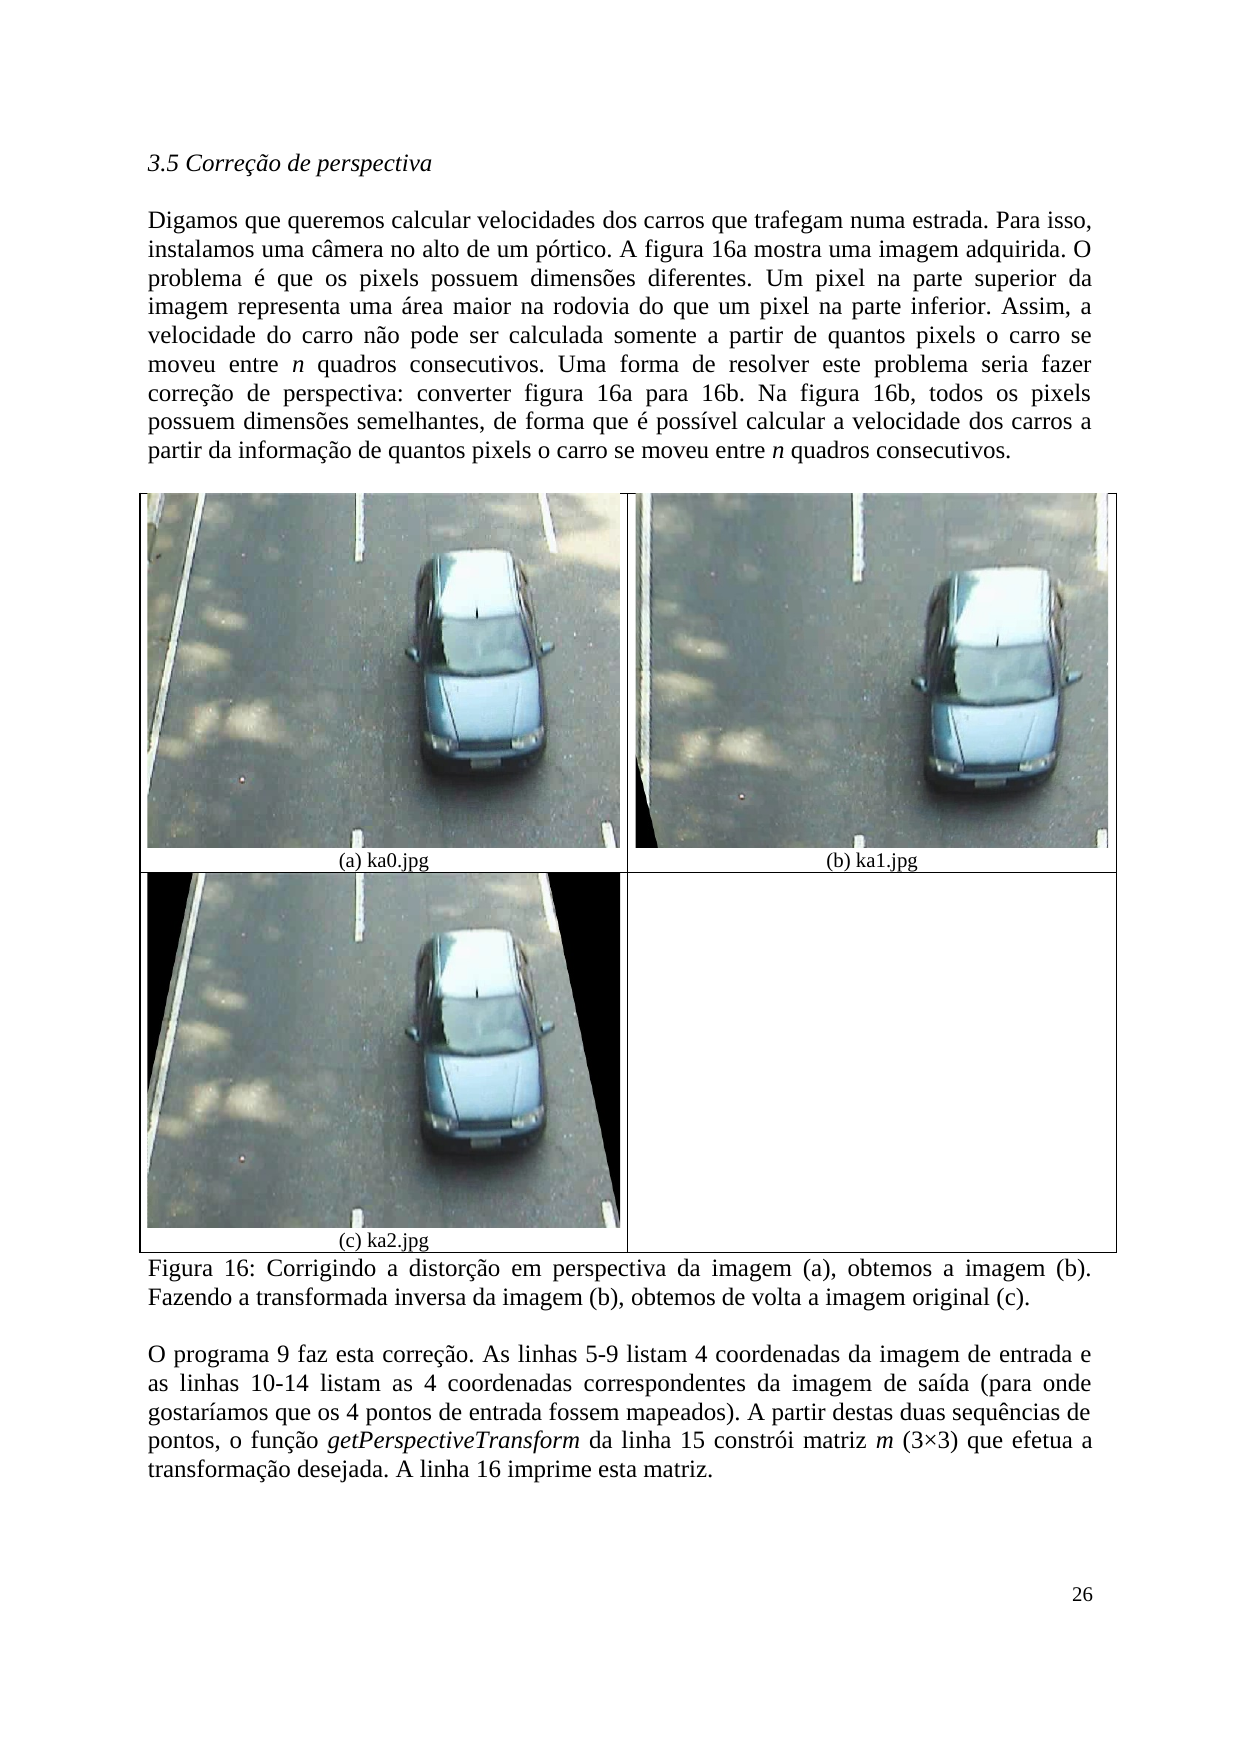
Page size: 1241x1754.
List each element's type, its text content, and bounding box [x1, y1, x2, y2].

table_header (b) ka1.jpg [628, 494, 1116, 872]
text Digamos que queremos calcular velocidades dos carros que trafegam numa estrada. Para isso, instalamos uma câmera no alto de um pórtico. A figura 16a mostra uma imagem adquirida. O problema é que os pixels possuem dimensões diferentes. Um pixel na parte superior da imagem representa uma área maior na rodovia do que um pixel na parte inferior. Assim, a velocidade do carro não pode ser calculada somente a partir de quantos pixels o carro se moveu entre n quadros consecutivos. Uma forma de resolver este problema seria fazer correção de perspectiva: converter figura 16a para 16b. Na figura 16b, todos os pixels possuem dimensões semelhantes, de forma que é possível calcular a velocidade dos carros a partir da informação de quantos pixels o carro se moveu entre n quadros consecutivos. [148, 205, 1092, 464]
table_header (a) ka0.jpg [141, 494, 627, 872]
text O programa 9 faz esta correção. As linhas 5-9 listam 4 coordenadas da imagem de entrada e as linhas 10-14 listam as 4 coordenadas correspondentes da imagem de saída (para onde gostaríamos que os 4 pontos de entrada fossem mapeados). A partir destas duas sequências de pontos, o função getPerspectiveTransform da linha 15 constrói matriz m (3×3) que efetua a transformação desejada. A linha 16 imprime esta matriz. [148, 1339, 1092, 1483]
table_cell (c) ka2.jpg [141, 873, 627, 1252]
text Figura 16: Corrigindo a distorção em perspectiva da imagem (a), obtemos a imagem (b). Fazendo a transformada inversa da imagem (b), obtemos de volta a imagem original (c). [148, 1253, 1092, 1311]
text 3.5 Correção de perspectiva [148, 148, 1092, 176]
table_cell [628, 873, 1116, 1252]
picture [147, 873, 621, 1228]
